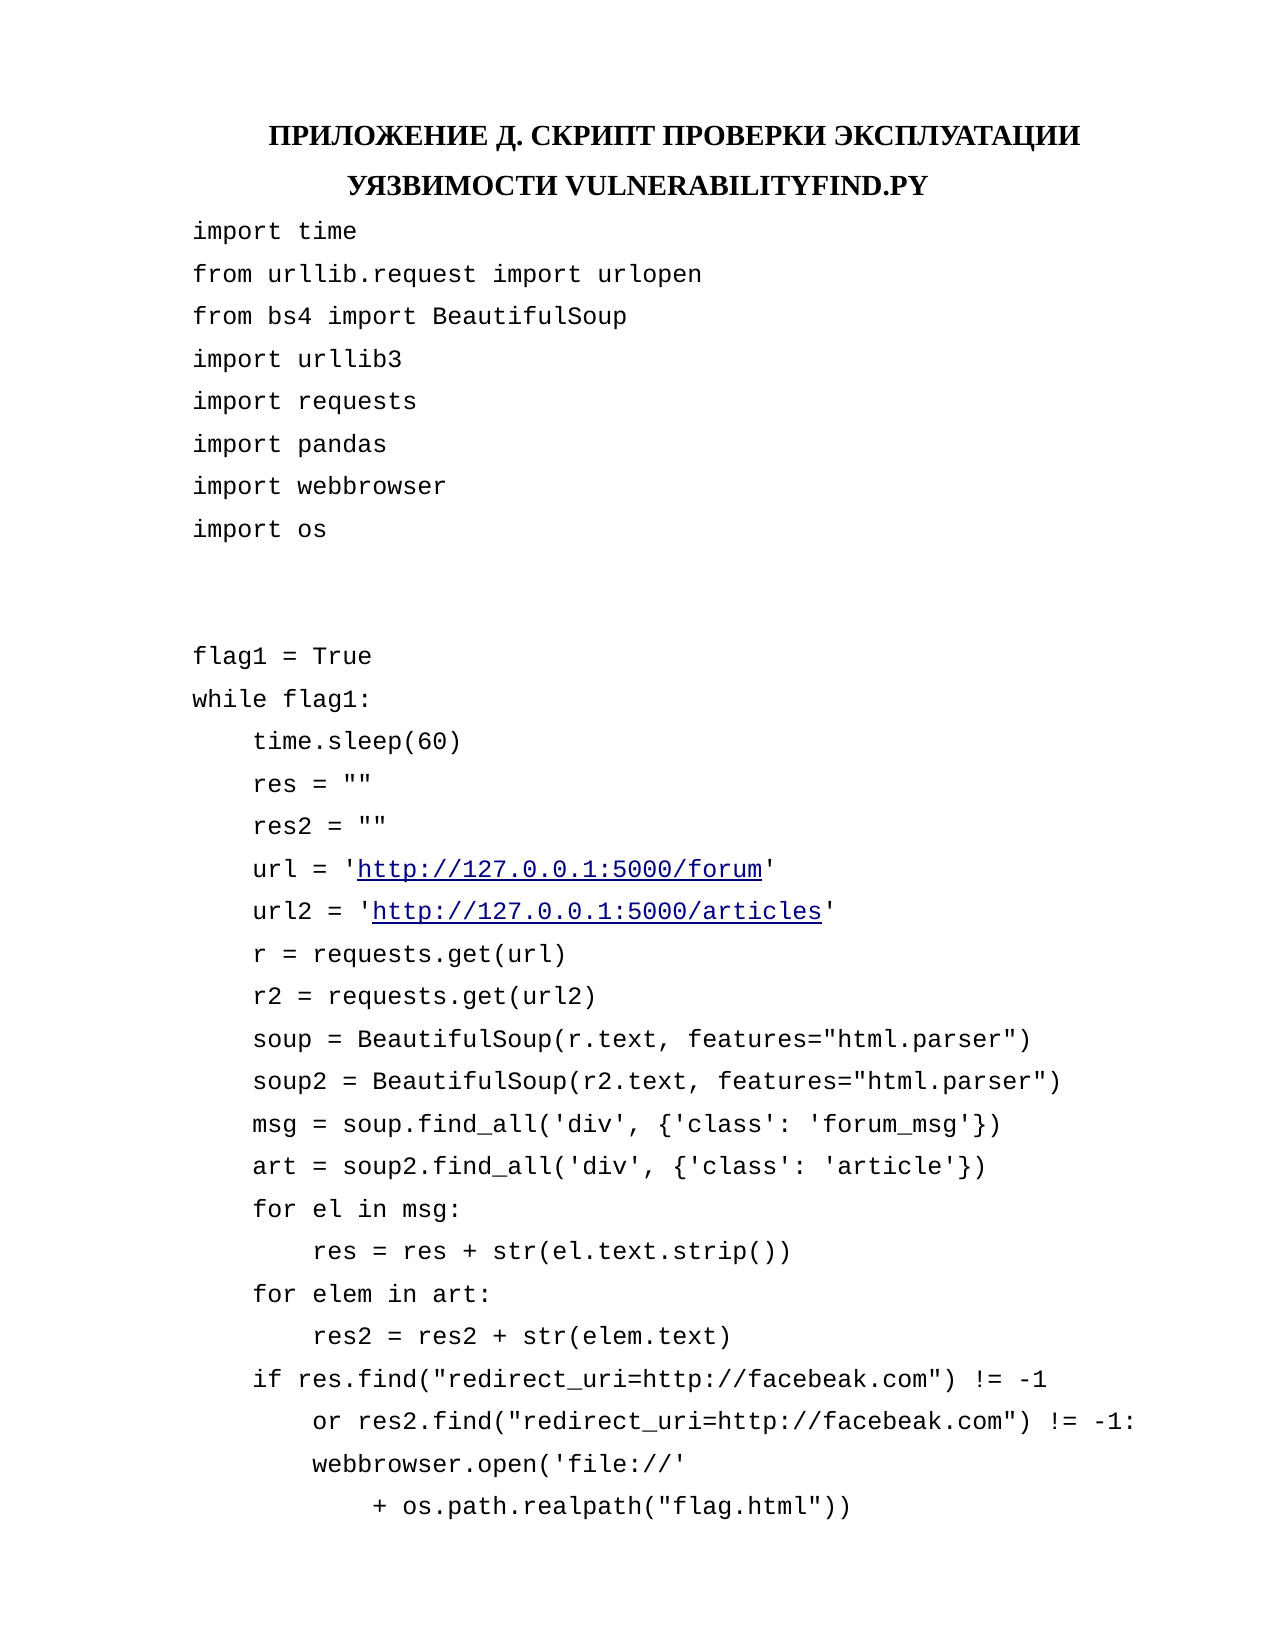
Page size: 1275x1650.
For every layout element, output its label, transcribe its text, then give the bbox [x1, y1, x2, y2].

text res2 = res2 + str(elem.text) [118, 1324, 1157, 1352]
text import webbrowser [118, 474, 1157, 502]
text for elem in art: [118, 1281, 1157, 1309]
text res2 = "" [118, 814, 1157, 842]
text soup2 = BeautifulSoup(r2.text, features="html.parser") [118, 1069, 1157, 1097]
text while flag1: [118, 686, 1157, 714]
text url = 'http://127.0.0.1:5000/forum' [118, 856, 1157, 884]
text or res2.find("redirect_uri=http://facebeak.com") != -1: [118, 1409, 1157, 1437]
text for el in msg: [118, 1196, 1157, 1224]
text from bs4 import BeautifulSoup [118, 304, 1157, 332]
text res = "" [118, 771, 1157, 799]
text webbrowser.open('file://' [118, 1451, 1157, 1479]
text soup = BeautifulSoup(r.text, features="html.parser") [118, 1026, 1157, 1054]
text url2 = 'http://127.0.0.1:5000/articles' [118, 899, 1157, 927]
text res = res + str(el.text.strip()) [118, 1239, 1157, 1267]
text import time [118, 219, 1157, 247]
text r = requests.get(url) [118, 941, 1157, 969]
text from urllib.request import urlopen [118, 261, 1157, 289]
text import pandas [118, 431, 1157, 459]
text import requests [118, 389, 1157, 417]
text time.sleep(60) [118, 729, 1157, 757]
text r2 = requests.get(url2) [118, 984, 1157, 1012]
text flag1 = True [118, 644, 1157, 672]
text import urllib3 [118, 346, 1157, 374]
text + os.path.realpath("flag.html")) [118, 1494, 1157, 1522]
text art = soup2.find_all('div', {'class': 'article'}) [118, 1154, 1157, 1182]
text msg = soup.find_all('div', {'class': 'forum_msg'}) [118, 1111, 1157, 1139]
text if res.find("redirect_uri=http://facebeak.com") != -1 [118, 1366, 1157, 1394]
text import os [118, 516, 1157, 544]
subtitle Приложение Д. Скрипт проверки эксплуатации уязвимости vulnerabilityFind.py [118, 118, 1157, 202]
